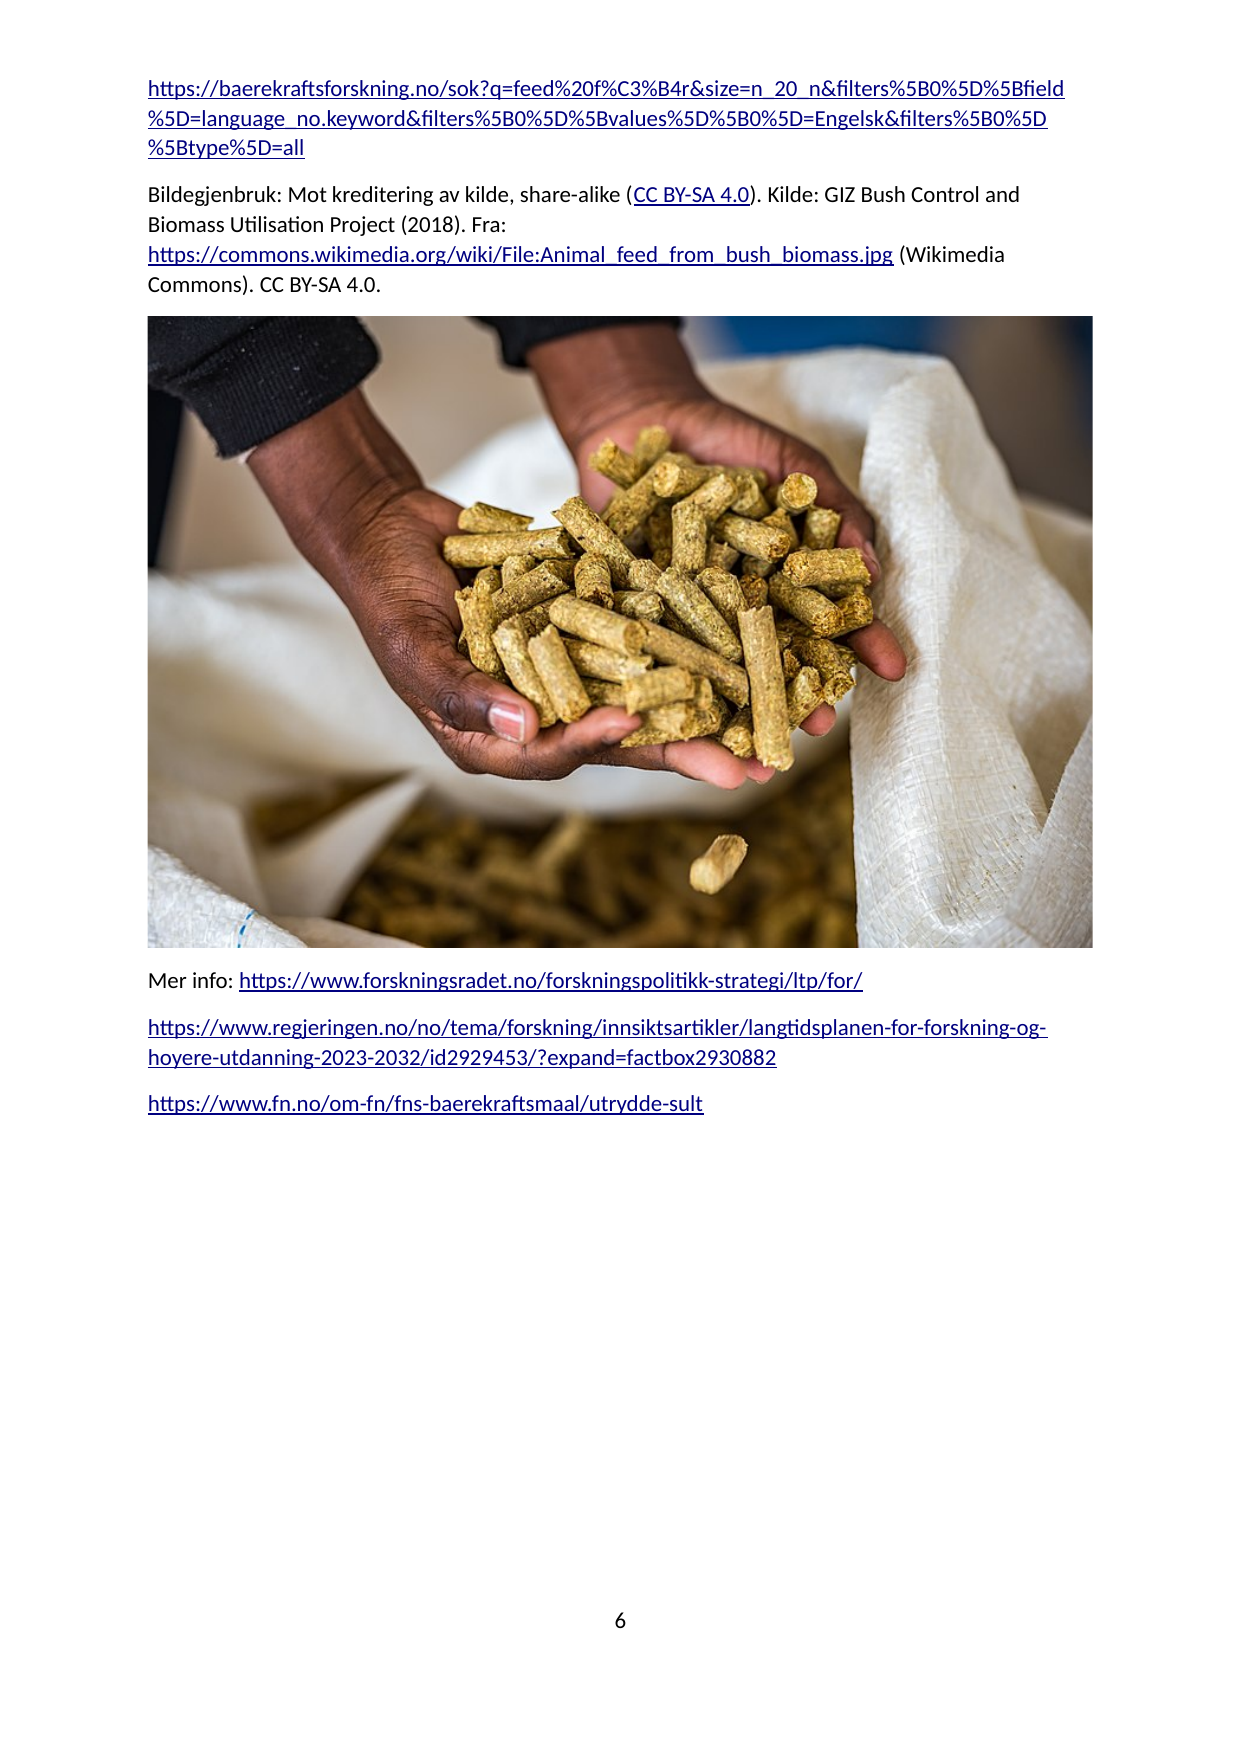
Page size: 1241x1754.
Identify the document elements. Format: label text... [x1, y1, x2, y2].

text Mer info: https://www.forskningsradet.no/forskningspolitikk-strategi/ltp/for/ [148, 966, 1093, 994]
text Bildegjenbruk: Mot kreditering av kilde, share-alike (CC BY-SA 4.0). Kilde: GIZ Bush Control and Biomass Utilisation Project (2018). Fra: https://commons.wikimedia.org/wiki/File:Animal_feed_from_bush_biomass.jpg (Wikimedia Commons). CC BY-SA 4.0. [148, 180, 1093, 298]
text https://www.fn.no/om-fn/fns-baerekraftsmaal/utrydde-sult [148, 1089, 1093, 1117]
text https://www.regjeringen.no/no/tema/forskning/innsiktsartikler/langtidsplanen-for-forskning-og-hoyere-utdanning-2023-2032/id2929453/?expand=factbox2930882 [148, 1013, 1093, 1071]
text https://baerekraftsforskning.no/sok?q=feed%20f%C3%B4r&size=n_20_n&filters%5B0%5D%5Bfield%5D=language_no.keyword&filters%5B0%5D%5Bvalues%5D%5B0%5D=Engelsk&filters%5B0%5D%5Btype%5D=all [148, 74, 1093, 162]
